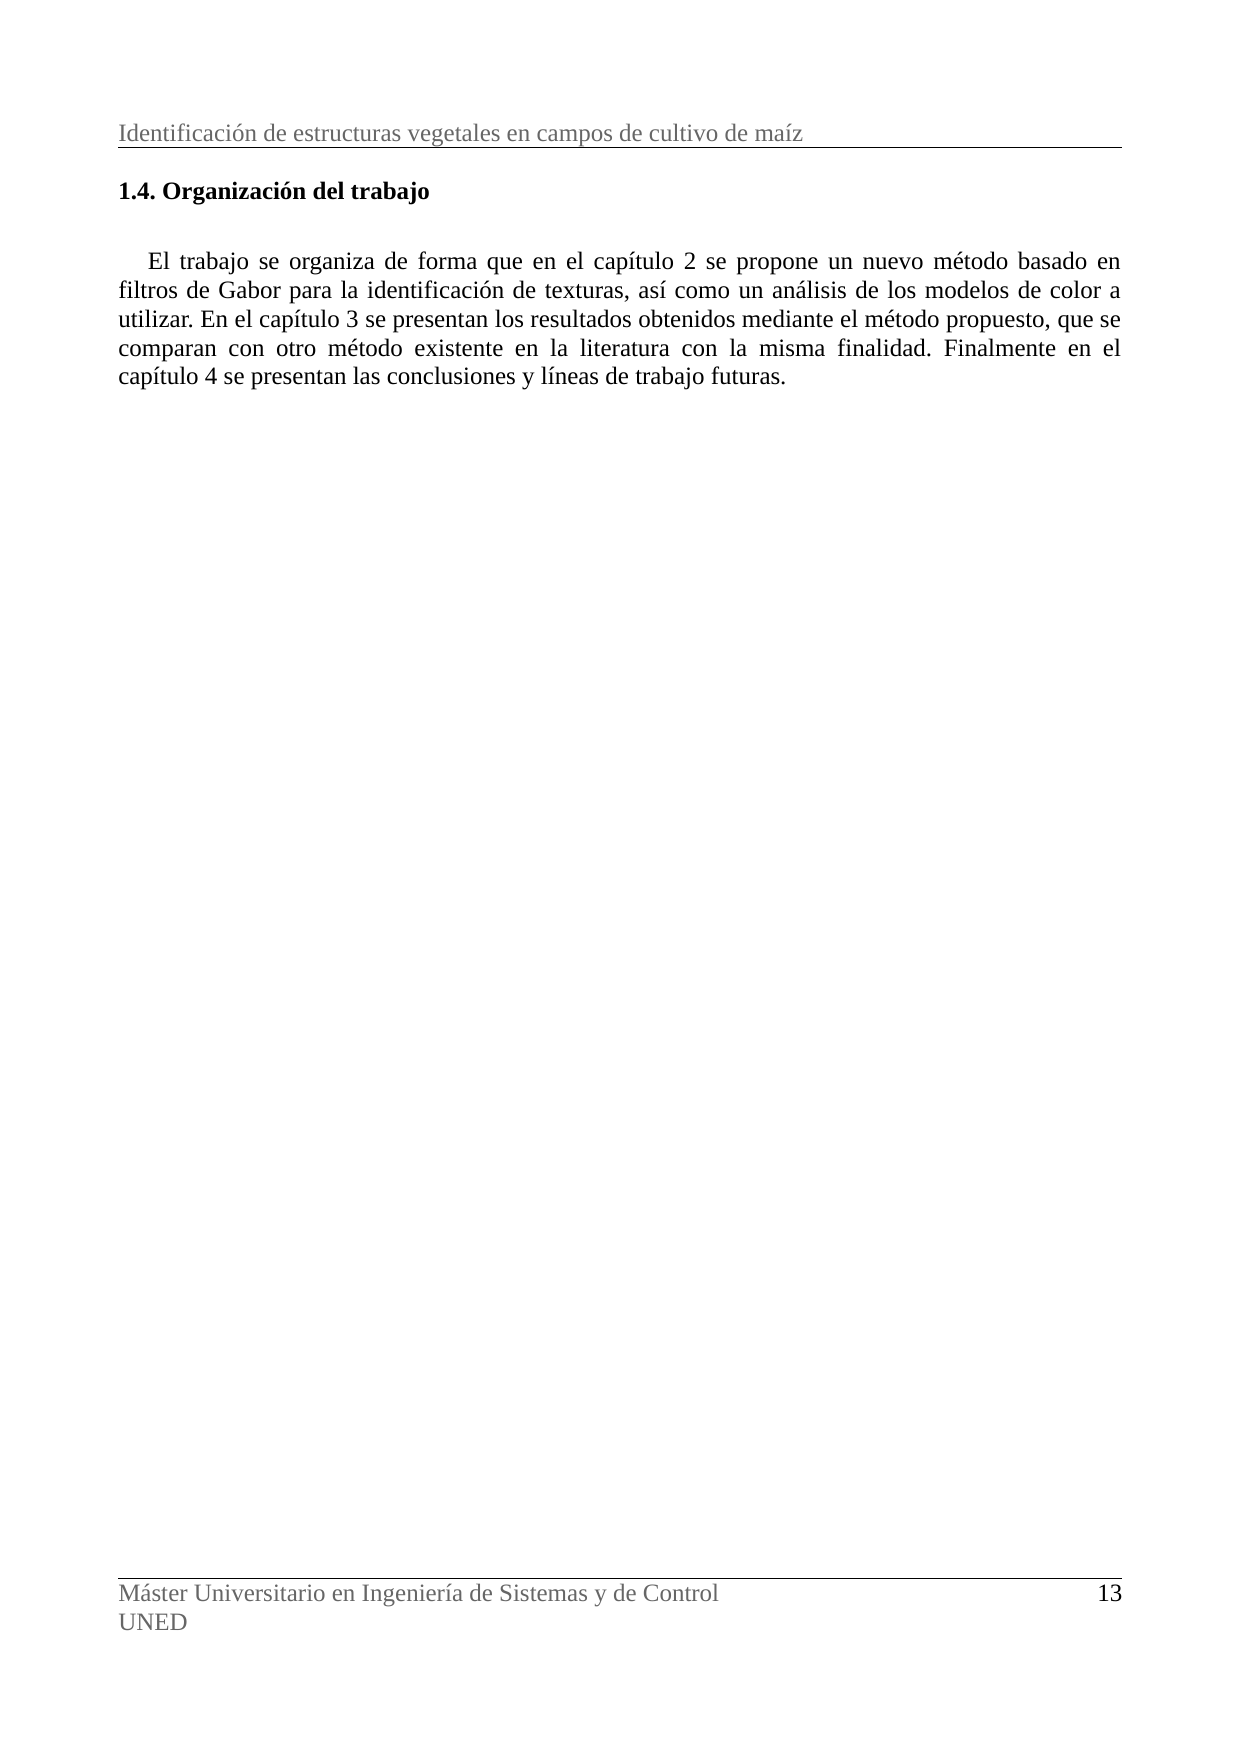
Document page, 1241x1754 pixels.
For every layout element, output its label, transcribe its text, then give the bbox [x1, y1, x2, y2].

subtitle 1.4. Organización del trabajo [118, 176, 1122, 205]
text El trabajo se organiza de forma que en el capítulo 2 se propone un nuevo método basado en filtros de Gabor para la identificación de texturas, así como un análisis de los modelos de color a utilizar. En el capítulo 3 se presentan los resultados obtenidos mediante el método propuesto, que se comparan con otro método existente en la literatura con la misma finalidad. Finalmente en el capítulo 4 se presentan las conclusiones y líneas de trabajo futuras. [118, 246, 1122, 390]
